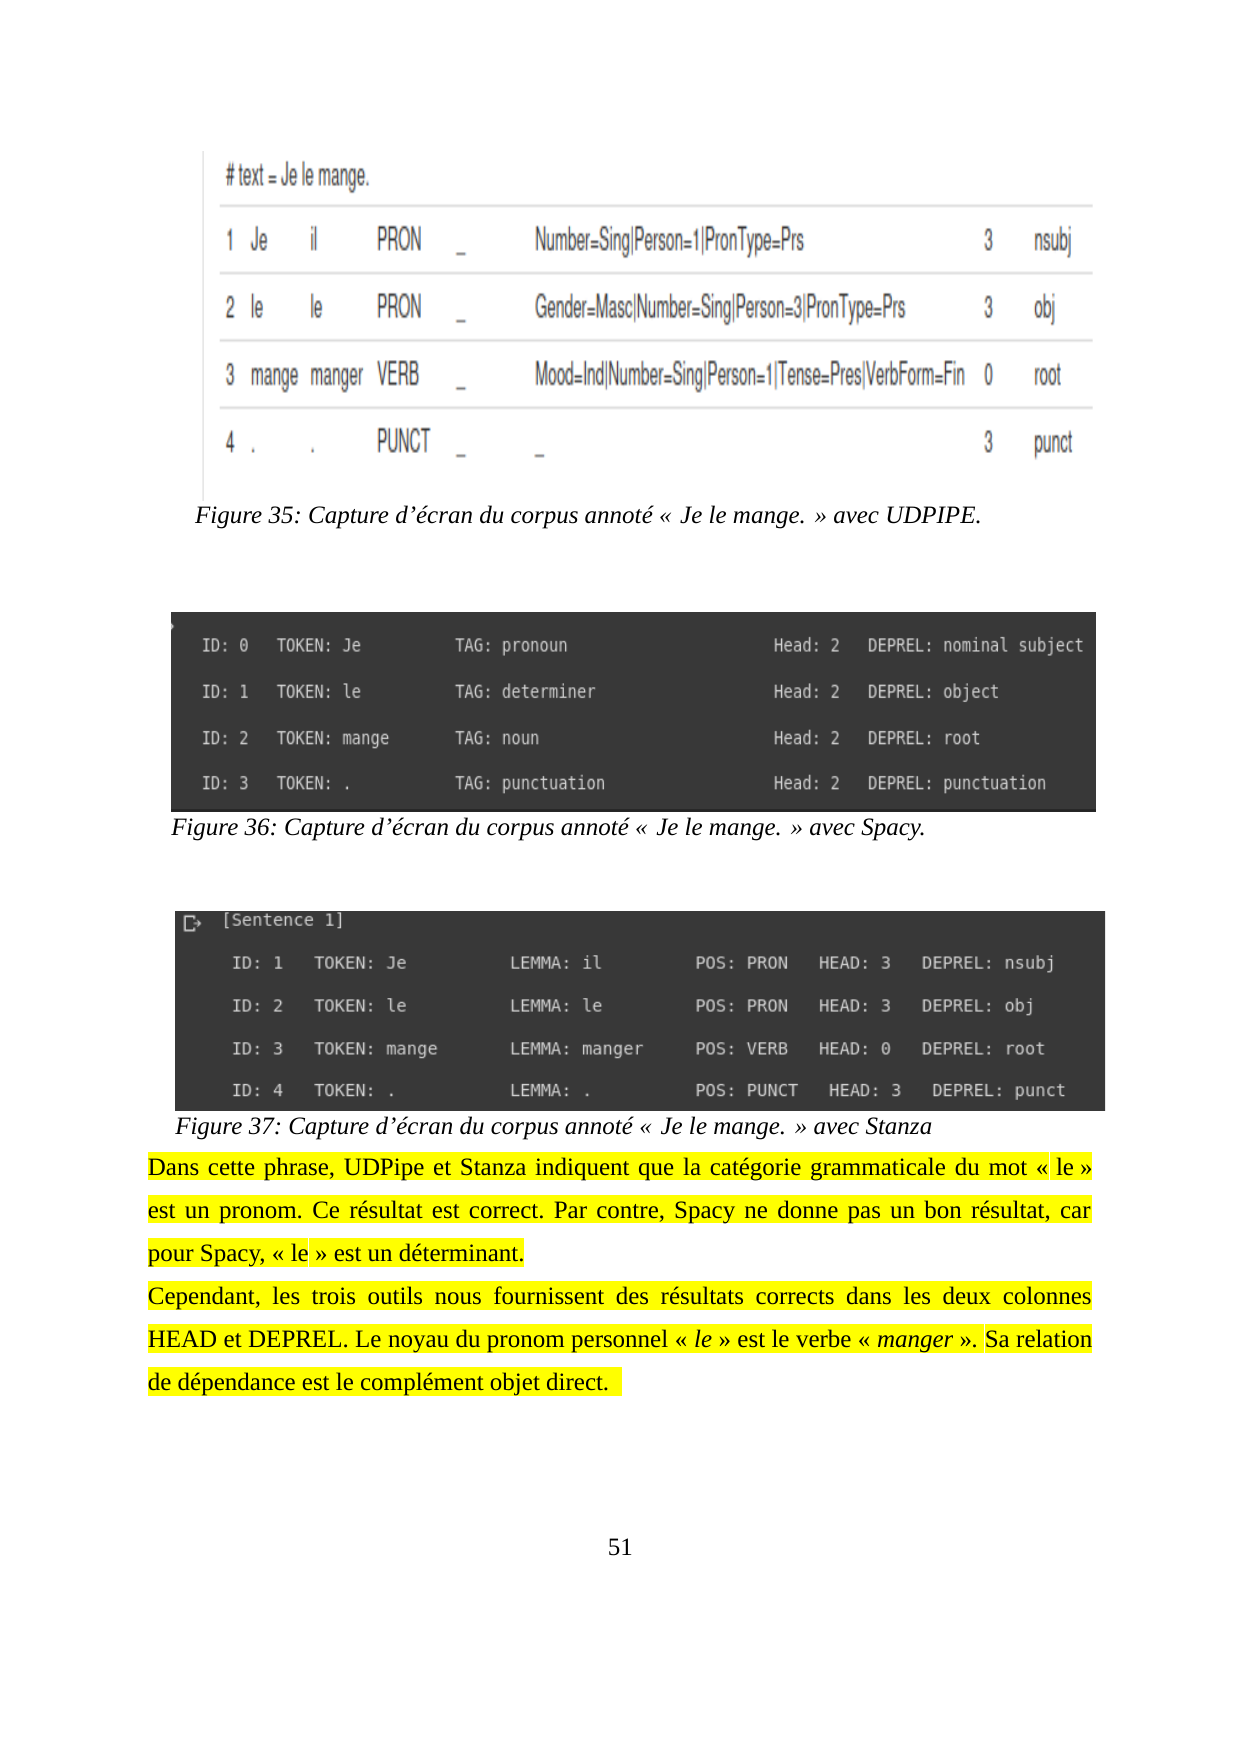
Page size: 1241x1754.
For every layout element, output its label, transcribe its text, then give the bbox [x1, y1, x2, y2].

picture [194, 151, 1093, 501]
text Dans cette phrase, UDPipe et Stanza indiquent que la catégorie grammaticale du mot « le » est un pronom. Ce résultat est correct. Par contre, Spacy ne donne pas un bon résultat, car pour Spacy, « le » est un déterminant. [148, 604, 1105, 1267]
picture [171, 612, 1096, 812]
text Figure 35: Capture d’écran du corpus annoté « Je le mange. » avec UDPIPE. [195, 501, 1093, 529]
text Cependant, les trois outils nous fournissent des résultats corrects dans les deux colonnes HEAD et DEPREL. Le noyau du pronom personnel « le » est le verbe « manger ». Sa relation de dépendance est le complément objet direct. [148, 1281, 1092, 1396]
picture [175, 911, 1106, 1111]
text Figure 36: Capture d’écran du corpus annoté « Je le mange. » avec Spacy. [171, 812, 1096, 840]
text Figure 37: Capture d’écran du corpus annoté « Je le mange. » avec Stanza [175, 1111, 1105, 1140]
